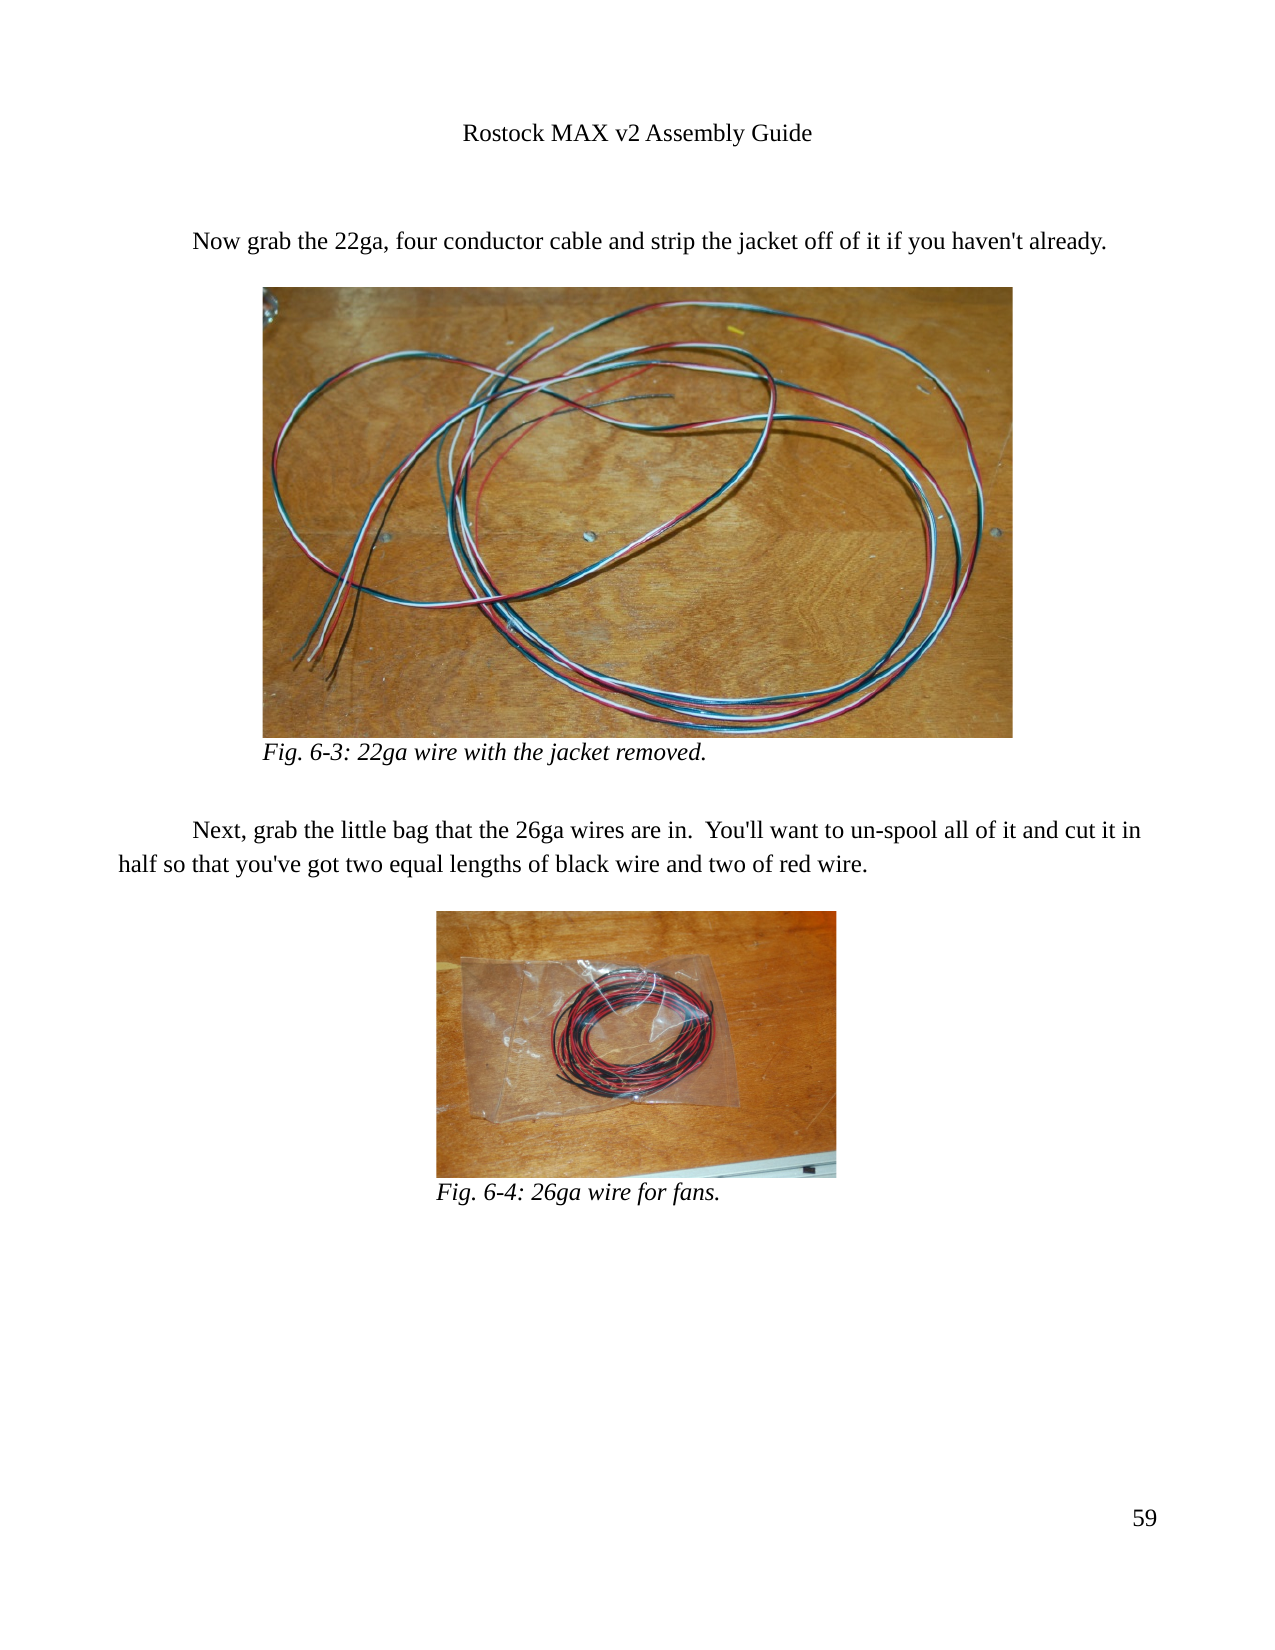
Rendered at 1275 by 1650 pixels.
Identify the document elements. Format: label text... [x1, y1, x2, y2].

text Next, grab the little bag that the 26ga wires are in. You'll want to un-spool all of it and cut it in half so that you've got two equal lengths of black wire and two of red wire. [118, 815, 1157, 878]
picture [436, 911, 837, 1178]
picture [262, 287, 1013, 738]
text Now grab the 22ga, four conductor cable and strip the jacket off of it if you haven't already. [118, 226, 1157, 255]
text Fig. 6-3: 22ga wire with the jacket removed. [262, 738, 1012, 766]
text Fig. 6-4: 26ga wire for fans. [436, 1178, 836, 1206]
